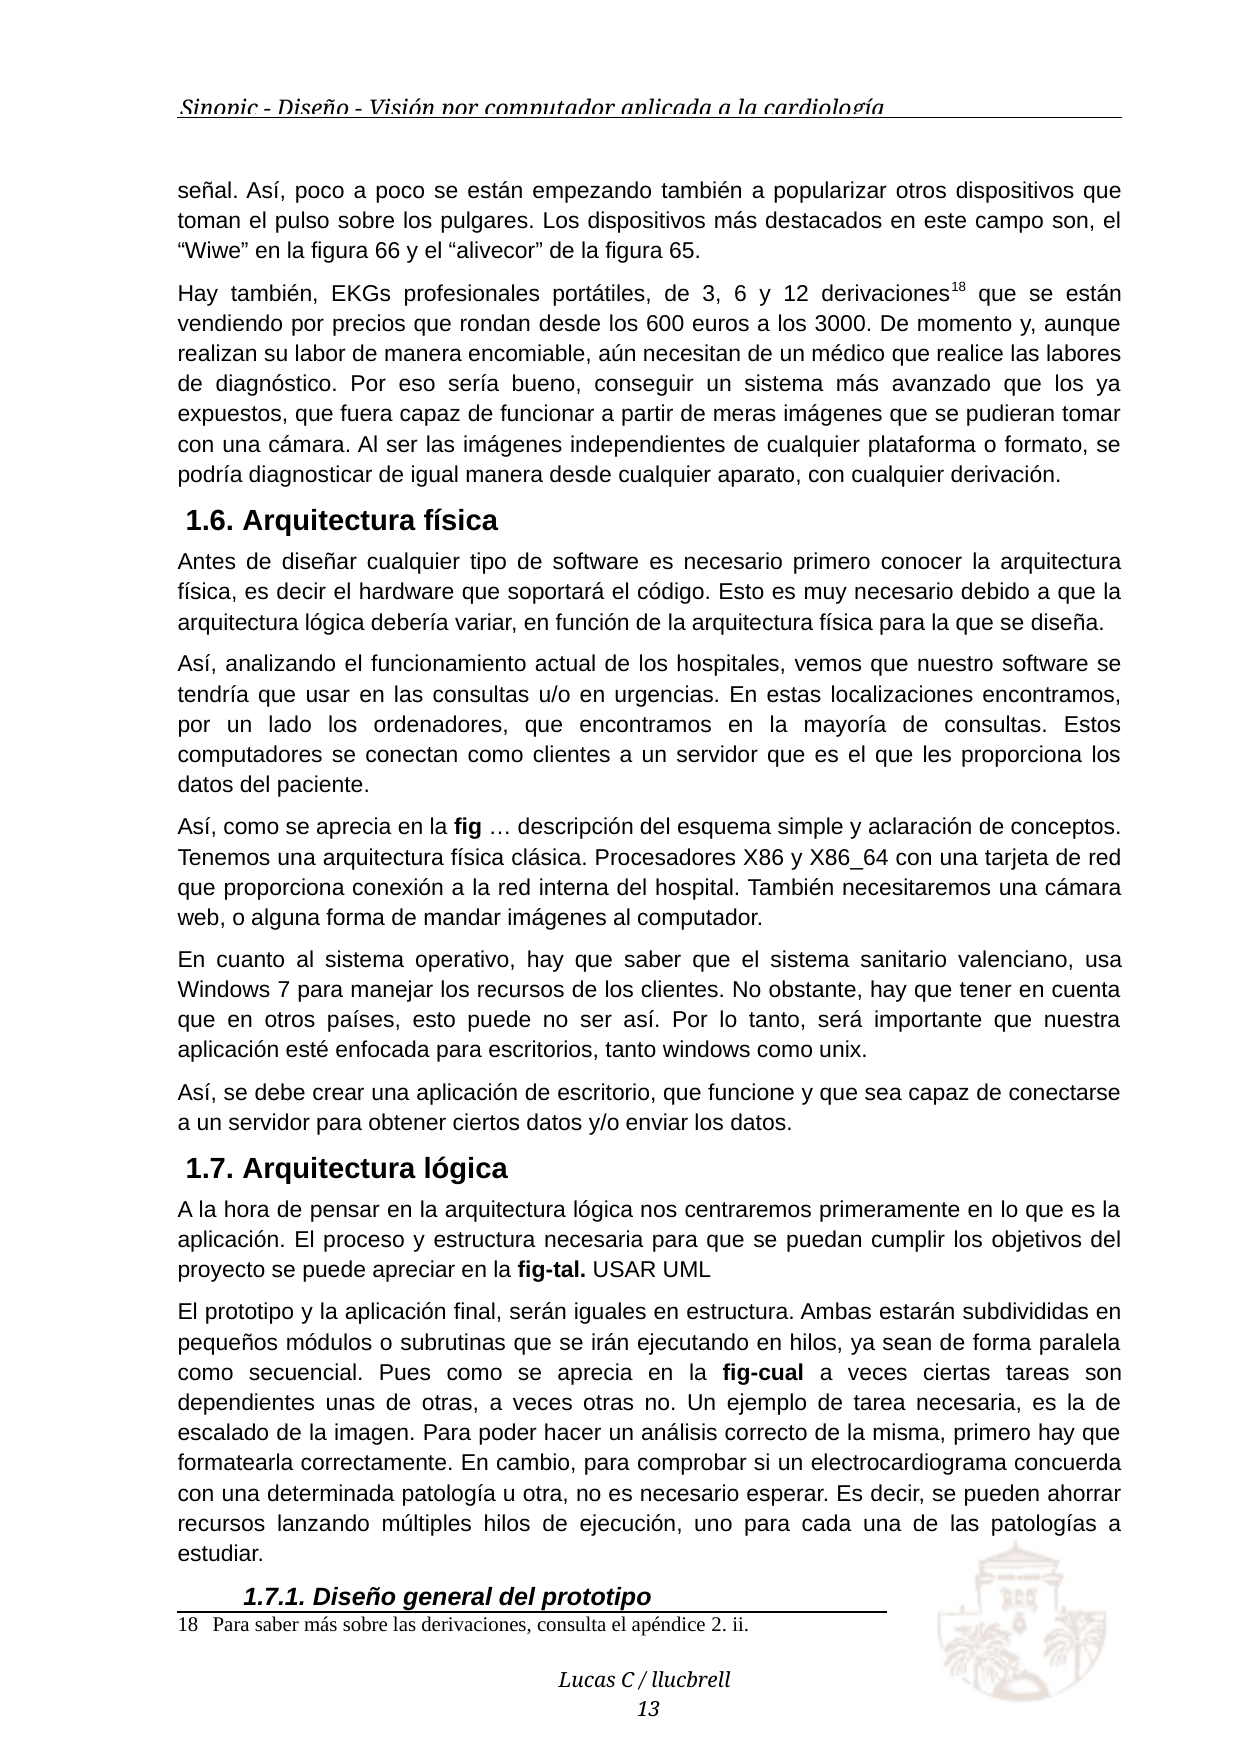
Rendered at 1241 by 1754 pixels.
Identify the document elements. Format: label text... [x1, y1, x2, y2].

text En cuanto al sistema operativo, hay que saber que el sistema sanitario valenciano, usa Windows 7 para manejar los recursos de los clientes. No obstante, hay que tener en cuenta que en otros países, esto puede no ser así. Por lo tanto, será importante que nuestra aplicación esté enfocada para escritorios, tanto windows como unix. [177, 946, 1122, 1063]
text Para saber más sobre las derivaciones, consulta el apéndice 2.ii. [177, 1612, 1122, 1636]
text Así, analizando el funcionamiento actual de los hospitales, vemos que nuestro software se tendría que usar en las consultas u/o en urgencias. En estas localizaciones encontramos, por un lado los ordenadores, que encontramos en la mayoría de consultas. Estos computadores se conectan como clientes a un servidor que es el que les proporciona los datos del paciente. [177, 650, 1122, 798]
list Diseño general del prototipo [177, 1582, 1122, 1611]
text Antes de diseñar cualquier tipo de software es necesario primero conocer la arquitectura física, es decir el hardware que soportará el código. Esto es muy necesario debido a que la arquitectura lógica debería variar, en función de la arquitectura física para la que se diseña. [177, 548, 1122, 635]
text Así, como se aprecia en la fig … descripción del esquema simple y aclaración de conceptos. Tenemos una arquitectura física clásica. Procesadores X86 y X86_64 con una tarjeta de red que proporciona conexión a la red interna del hospital. También necesitaremos una cámara web, o alguna forma de mandar imágenes al computador. [177, 813, 1122, 930]
text El prototipo y la aplicación final, serán iguales en estructura. Ambas estarán subdivididas en pequeños módulos o subrutinas que se irán ejecutando en hilos, ya sean de forma paralela como secuencial. Pues como se aprecia en la fig-cual a veces ciertas tareas son dependientes unas de otras, a veces otras no. Un ejemplo de tarea necesaria, es la de escalado de la imagen. Para poder hacer un análisis correcto de la misma, primero hay que formatearla correctamente. En cambio, para comprobar si un electrocardiograma concuerda con una determinada patología u otra, no es necesario esperar. Es decir, se pueden ahorrar recursos lanzando múltiples hilos de ejecución, uno para cada una de las patologías a estudiar. [177, 1298, 1122, 1566]
list Arquitectura física [177, 503, 1122, 536]
text Hay también, EKGs profesionales portátiles, de 3, 6 y 12 derivaciones que se están vendiendo por precios que rondan desde los 600 euros a los 3000. De momento y, aunque realizan su labor de manera encomiable, aún necesitan de un médico que realice las labores de diagnóstico. Por eso sería bueno, conseguir un sistema más avanzado que los ya expuestos, que fuera capaz de funcionar a partir de meras imágenes que se pudieran tomar con una cámara. Al ser las imágenes independientes de cualquier plataforma o formato, se podría diagnosticar de igual manera desde cualquier aparato, con cualquier derivación. [177, 279, 1122, 487]
text Así, se debe crear una aplicación de escritorio, que funcione y que sea capaz de conectarse a un servidor para obtener ciertos datos y/o enviar los datos. [177, 1078, 1122, 1135]
text A la hora de pensar en la arquitectura lógica nos centraremos primeramente en lo que es la aplicación. El proceso y estructura necesaria para que se puedan cumplir los objetivos del proyecto se puede apreciar en la fig-tal. USAR UML [177, 1196, 1122, 1283]
text señal. Así, poco a poco se están empezando también a popularizar otros dispositivos que toman el pulso sobre los pulgares. Los dispositivos más destacados en este campo son, el “Wiwe” en la figura 66 y el “alivecor” de la figura 65. [177, 177, 1122, 264]
list Arquitectura lógica [177, 1151, 1122, 1184]
